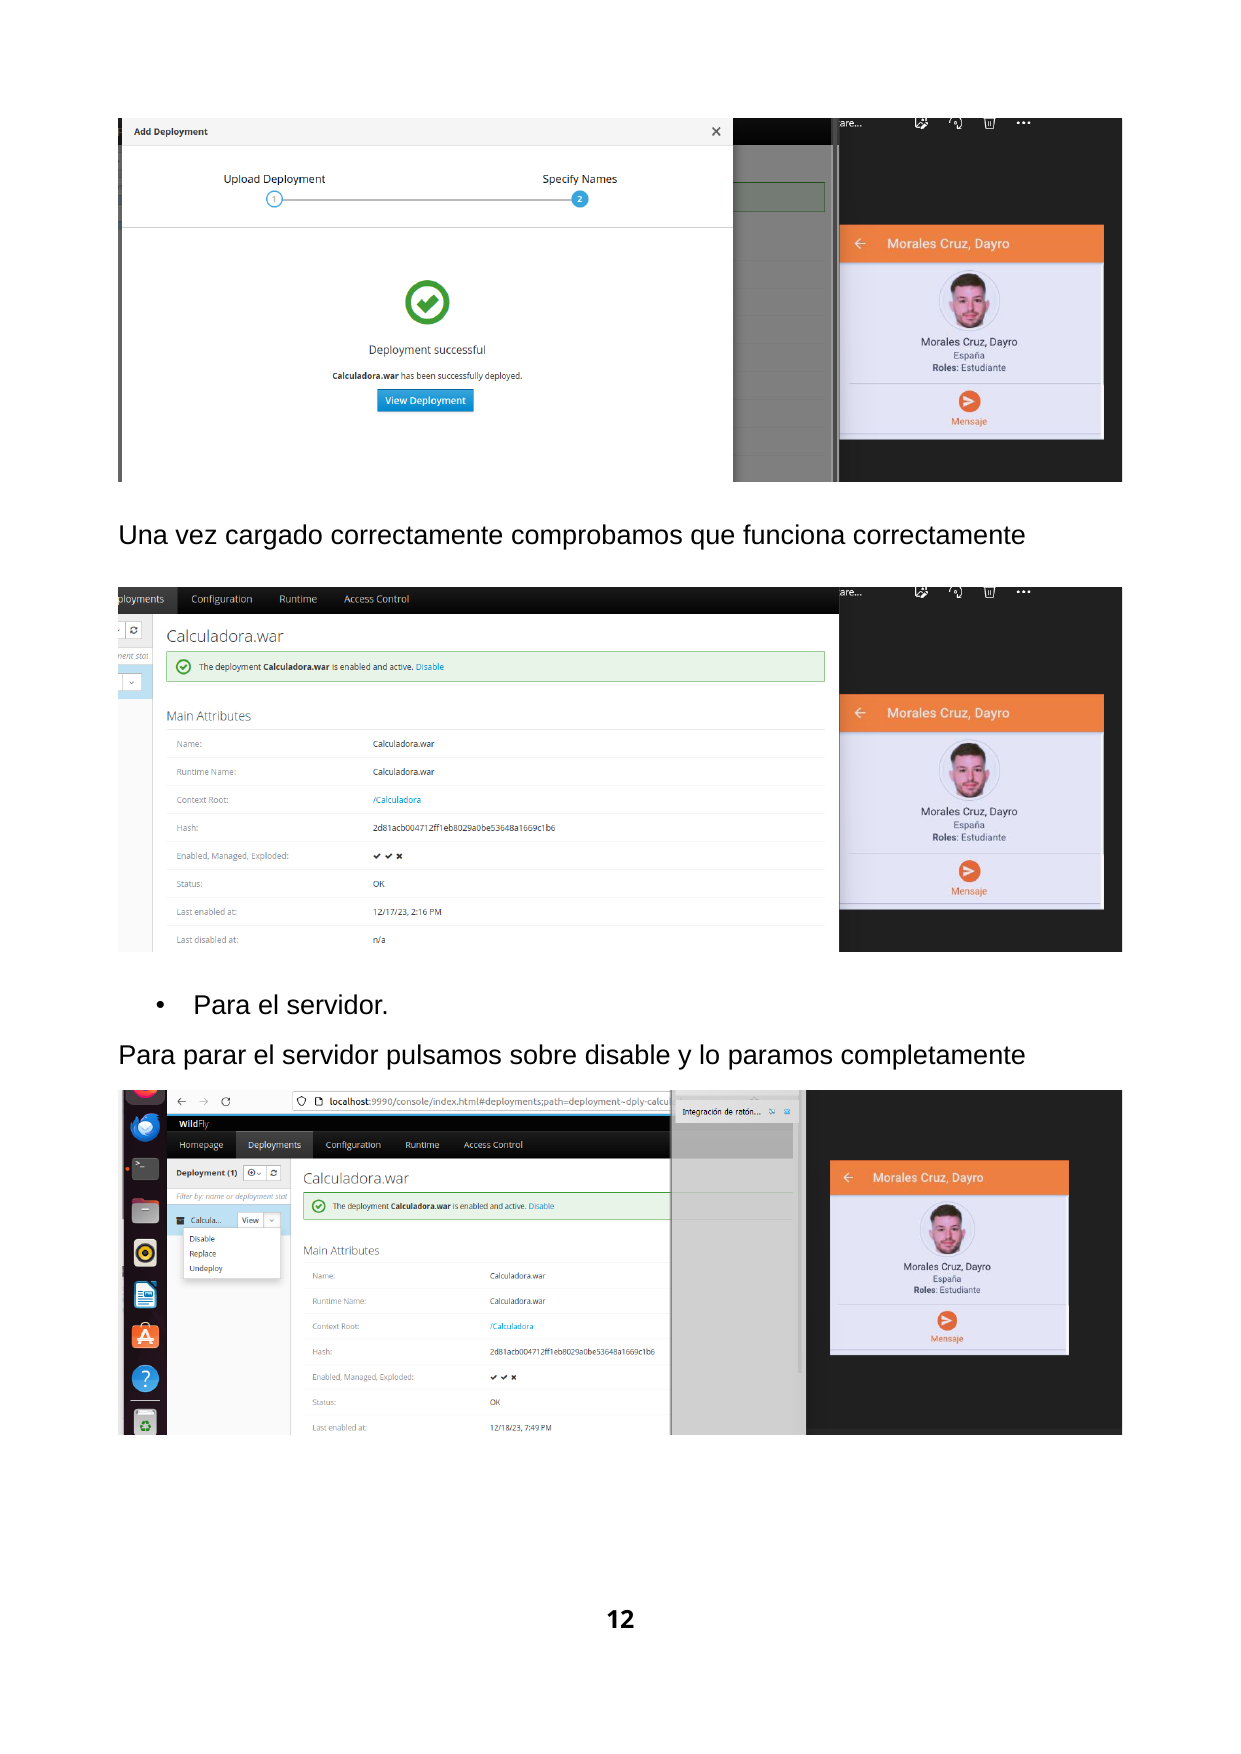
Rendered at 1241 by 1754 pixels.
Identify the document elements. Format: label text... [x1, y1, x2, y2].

picture [118, 587, 1123, 952]
text Para parar el servidor pulsamos sobre disable y lo paramos completamente [118, 1039, 1122, 1071]
picture [118, 118, 1123, 482]
picture [118, 1090, 1123, 1435]
text Una vez cargado correctamente comprobamos que funciona correctamente [118, 519, 1122, 550]
list Para el servidor. [156, 989, 1122, 1020]
